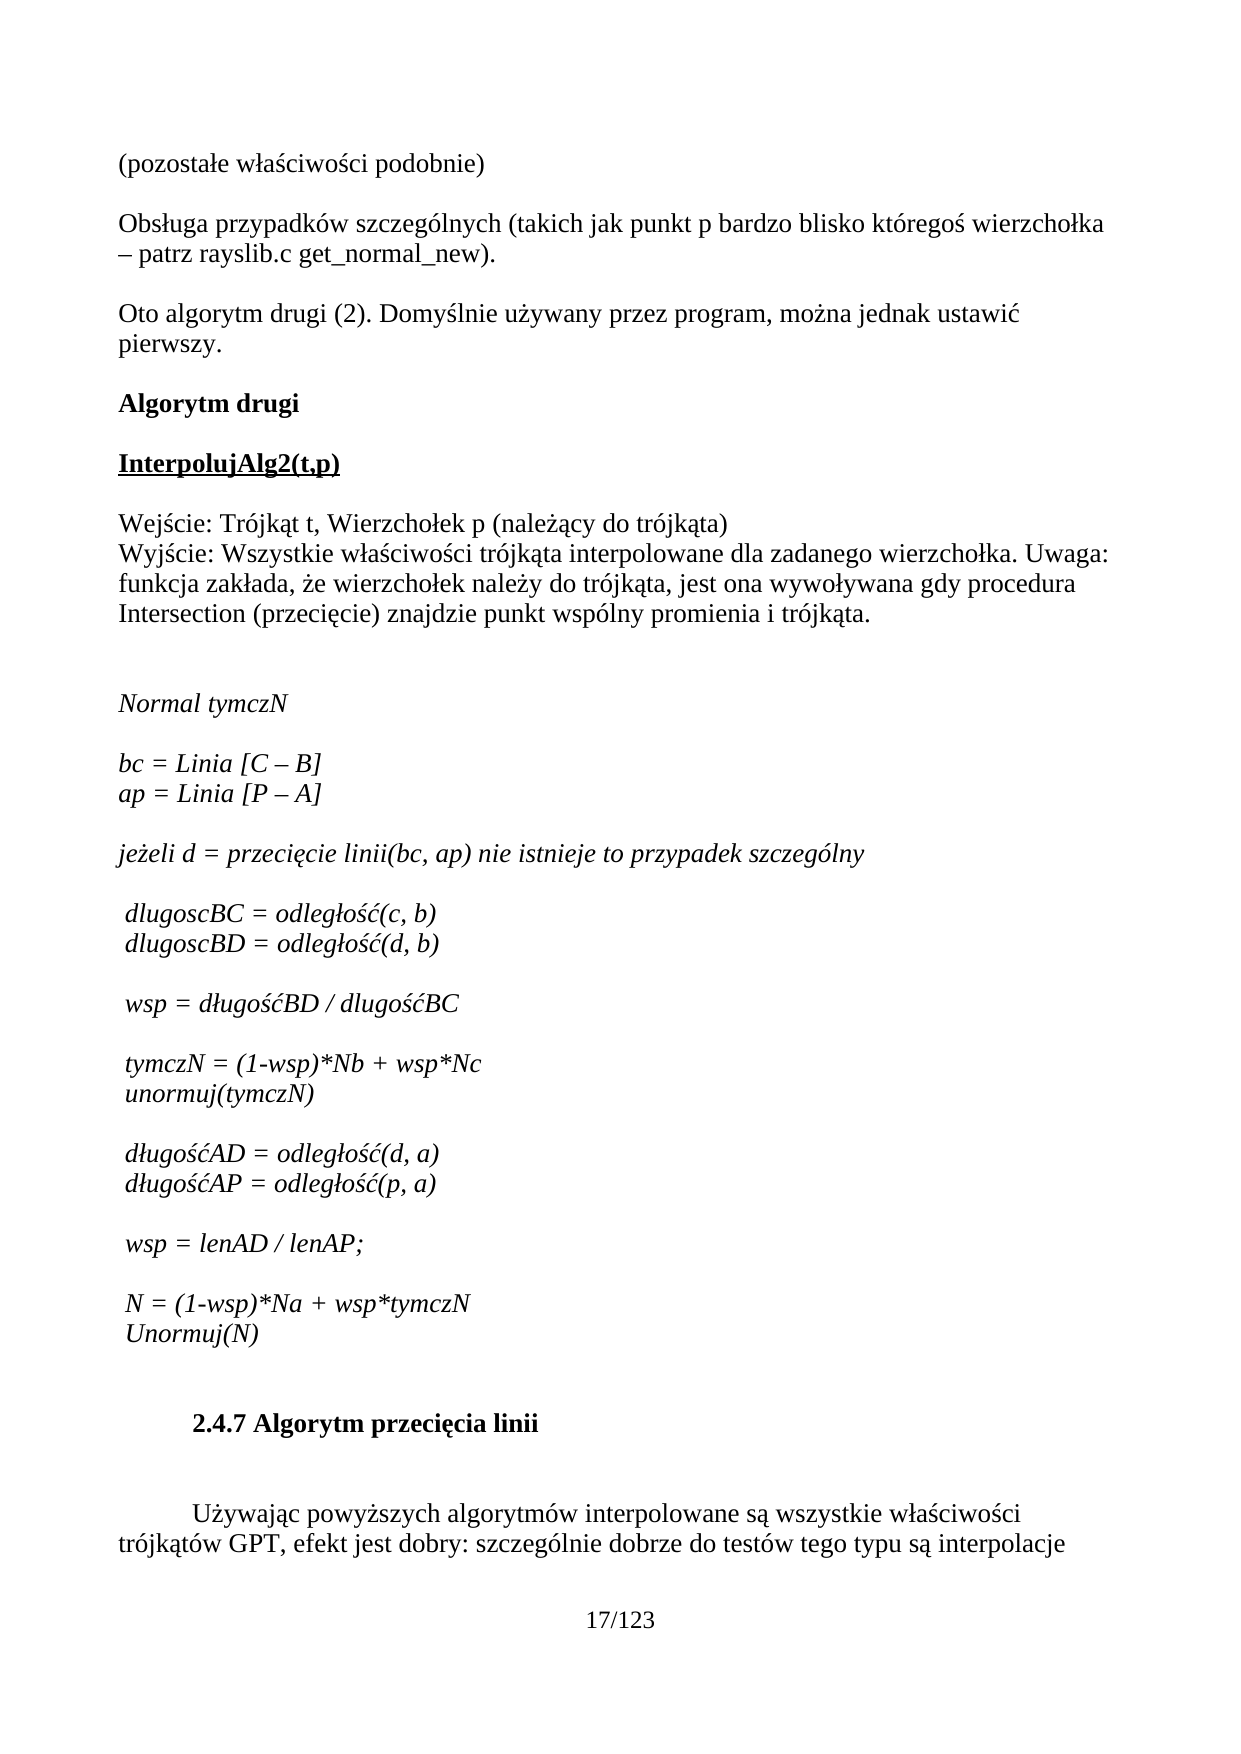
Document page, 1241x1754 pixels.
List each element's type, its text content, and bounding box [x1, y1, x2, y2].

text ap = Linia [P – A] [118, 778, 1122, 808]
text Obsługa przypadków szczególnych (takich jak punkt p bardzo blisko któregoś wierzchołka – patrz rayslib.c get_normal_new). [118, 208, 1122, 268]
text 2.4.7 Algorytm przecięcia linii [118, 1408, 1122, 1438]
text wsp = długośćBD / dlugośćBC [118, 988, 1122, 1018]
text wsp = lenAD / lenAP; [118, 1228, 1122, 1258]
text dlugoscBC = odległość(c, b) [118, 898, 1122, 928]
text dlugoscBD = odległość(d, b) [118, 928, 1122, 958]
text Unormuj(N) [118, 1318, 1122, 1348]
text Używając powyższych algorytmów interpolowane są wszystkie właściwości trójkątów GPT, efekt jest dobry: szczególnie dobrze do testów tego typu są interpolacje [118, 1498, 1122, 1558]
text Wejście: Trójkąt t, Wierzchołek p (należący do trójkąta) [118, 508, 1122, 538]
text Algorytm drugi [118, 388, 1122, 418]
text długośćAP = odległość(p, a) [118, 1168, 1122, 1198]
text unormuj(tymczN) [118, 1078, 1122, 1108]
text długośćAD = odległość(d, a) [118, 1138, 1122, 1168]
text N = (1-wsp)*Na + wsp*tymczN [118, 1288, 1122, 1318]
text jeżeli d = przecięcie linii(bc, ap) nie istnieje to przypadek szczególny [118, 838, 1122, 868]
text bc = Linia [C – B] [118, 748, 1122, 778]
text tymczN = (1-wsp)*Nb + wsp*Nc [118, 1048, 1122, 1078]
text InterpolujAlg2(t,p) [118, 448, 1122, 478]
text (pozostałe właściwości podobnie) [118, 148, 1122, 178]
text Wyjście: Wszystkie właściwości trójkąta interpolowane dla zadanego wierzchołka. Uwaga: funkcja zakłada, że wierzchołek należy do trójkąta, jest ona wywoływana gdy procedura Intersection (przecięcie) znajdzie punkt wspólny promienia i trójkąta. [118, 538, 1122, 628]
text Normal tymczN [118, 688, 1122, 718]
text Oto algorytm drugi (2). Domyślnie używany przez program, można jednak ustawić pierwszy. [118, 298, 1122, 358]
